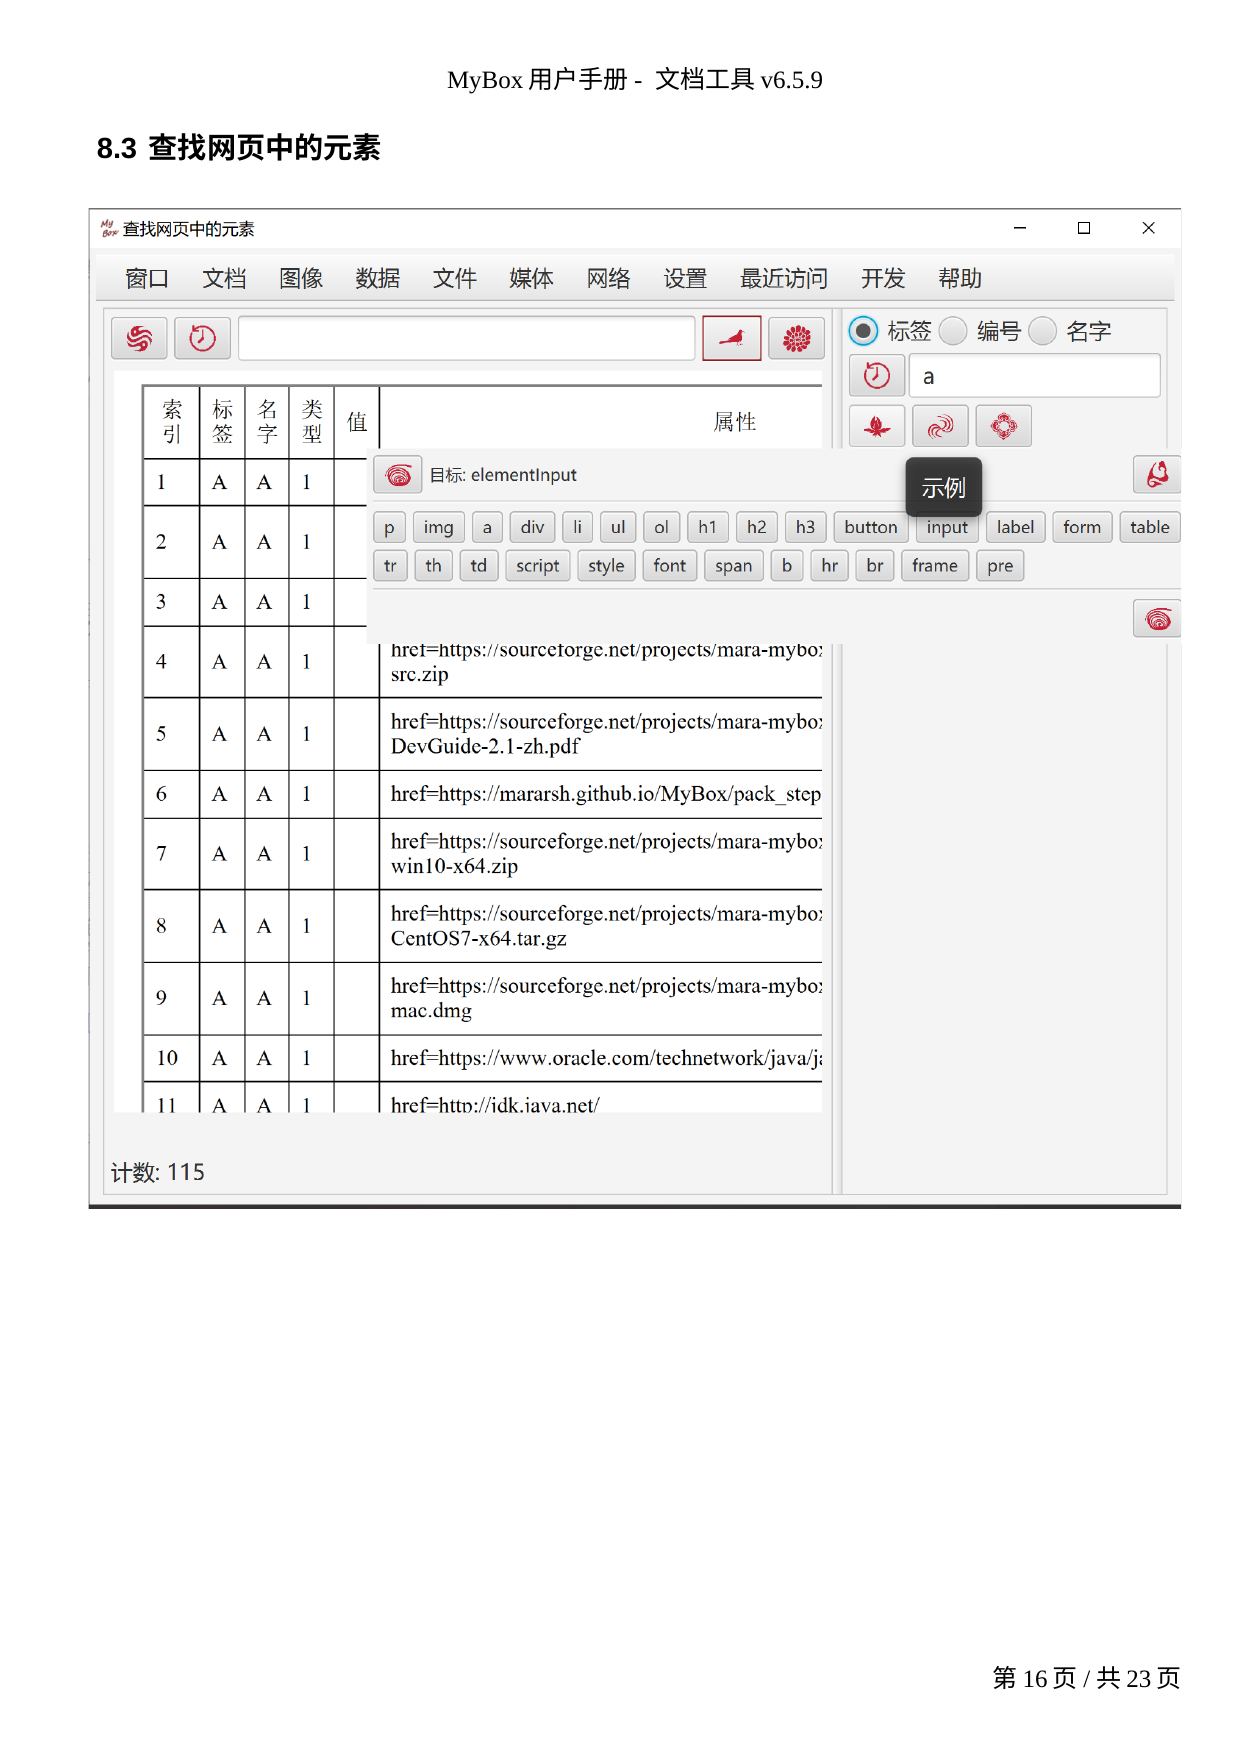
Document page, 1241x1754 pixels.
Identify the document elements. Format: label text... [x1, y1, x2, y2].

subtitle 查找网页中的元素 [88, 125, 1181, 167]
picture [88, 208, 1182, 1209]
